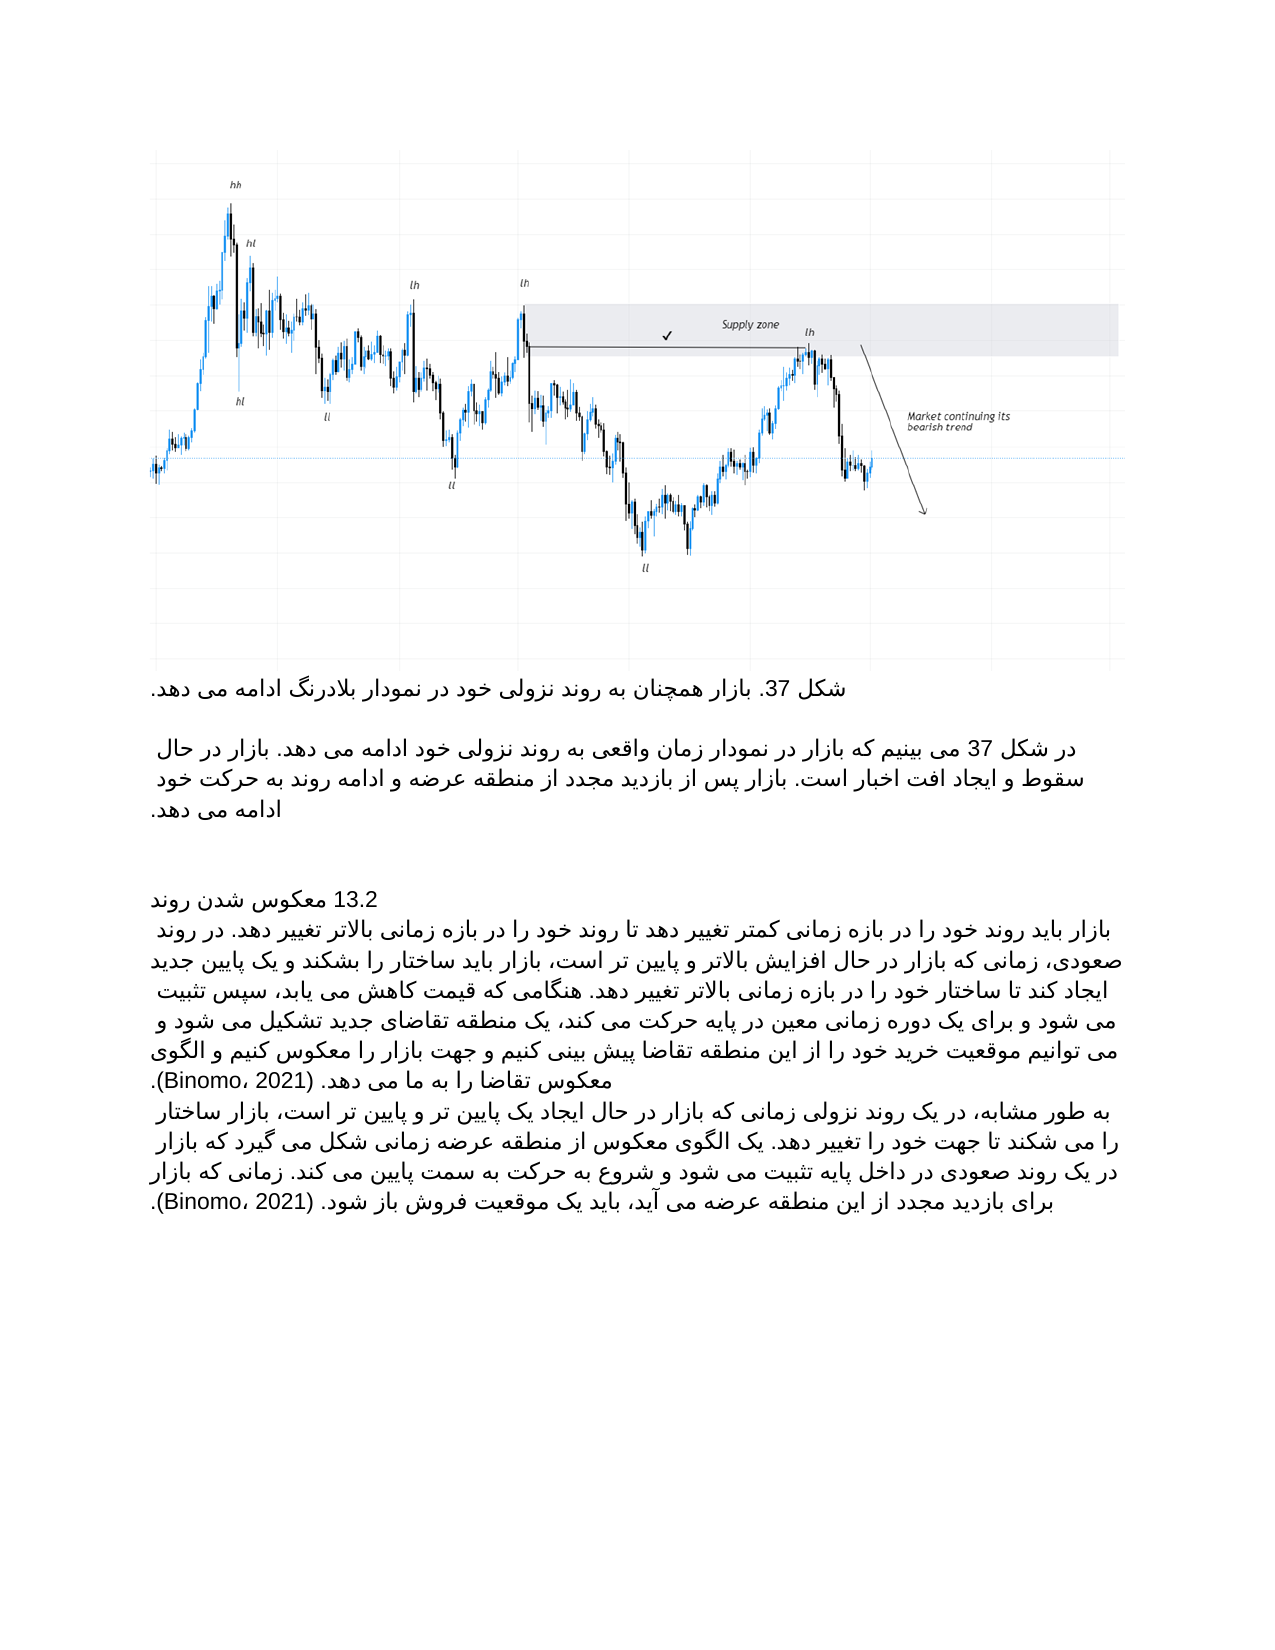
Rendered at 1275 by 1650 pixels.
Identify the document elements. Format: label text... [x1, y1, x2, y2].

text شکل 37. بازار همچنان به روند نزولی خود در نمودار بلادرنگ ادامه می دهد. [150, 675, 1125, 701]
text در شکل 37 می بینیم که بازار در نمودار زمان واقعی به روند نزولی خود ادامه می دهد. بازار در حال سقوط و ایجاد افت اخبار است. بازار پس از بازدید مجدد از منطقه عرضه و ادامه روند به حرکت خود ادامه می دهد. [150, 735, 1125, 822]
text بازار باید روند خود را در بازه زمانی کمتر تغییر دهد تا روند خود را در بازه زمانی بالاتر تغییر دهد. در روند صعودی، زمانی که بازار در حال افزایش بالاتر و پایین تر است، بازار باید ساختار را بشکند و یک پایین جدید ایجاد کند تا ساختار خود را در بازه زمانی بالاتر تغییر دهد. هنگامی که قیمت کاهش می یابد، سپس تثبیت می شود و برای یک دوره زمانی معین در پایه حرکت می کند، یک منطقه تقاضای جدید تشکیل می شود و می توانیم موقعیت خرید خود را از این منطقه تقاضا پیش بینی کنیم و جهت بازار را معکوس کنیم و الگوی معکوس تقاضا را به ما می دهد. (Binomo، 2021). [150, 916, 1125, 1094]
text به طور مشابه، در یک روند نزولی زمانی که بازار در حال ایجاد یک پایین تر و پایین تر است، بازار ساختار را می شکند تا جهت خود را تغییر دهد. یک الگوی معکوس از منطقه عرضه زمانی شکل می گیرد که بازار در یک روند صعودی در داخل پایه تثبیت می شود و شروع به حرکت به سمت پایین می کند. زمانی که بازار برای بازدید مجدد از این منطقه عرضه می آید، باید یک موقعیت فروش باز شود. (Binomo، 2021). [150, 1098, 1125, 1214]
text 13.2 معکوس شدن روند [150, 886, 1125, 912]
